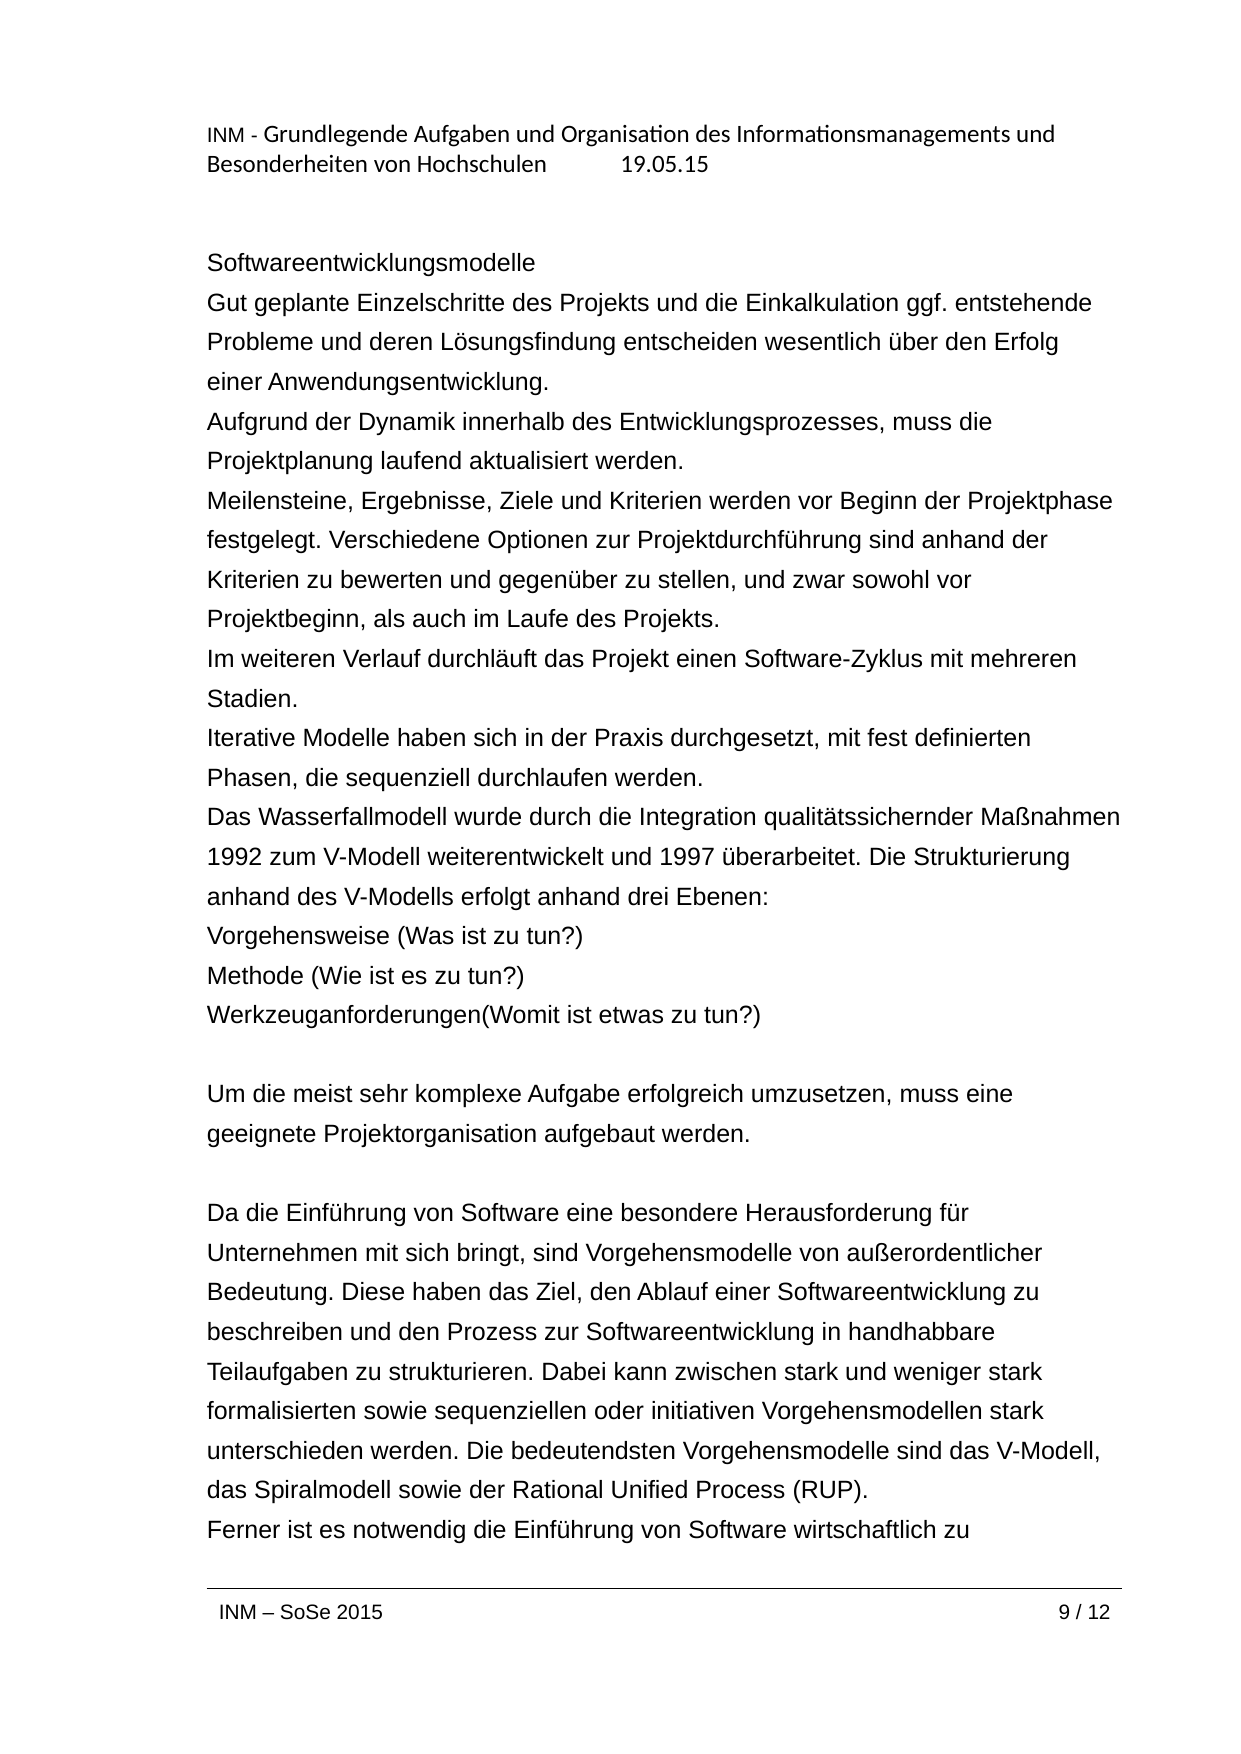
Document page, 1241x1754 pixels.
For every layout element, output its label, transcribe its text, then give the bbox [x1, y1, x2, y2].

text Im weiteren Verlauf durchläuft das Projekt einen Software-Zyklus mit mehreren Stadien. [207, 644, 1122, 712]
text Aufgrund der Dynamik innerhalb des Entwicklungsprozesses, muss die Projektplanung laufend aktualisiert werden. [207, 407, 1122, 475]
text Werkzeuganforderungen(Womit ist etwas zu tun?) [207, 1000, 1122, 1029]
text Das Wasserfallmodell wurde durch die Integration qualitätssichernder Maßnahmen 1992 zum V-Modell weiterentwickelt und 1997 überarbeitet. Die Strukturierung anhand des V-Modells erfolgt anhand drei Ebenen: [207, 802, 1122, 910]
text Methode (Wie ist es zu tun?) [207, 961, 1122, 989]
text Vorgehensweise (Was ist zu tun?) [207, 921, 1122, 950]
text Iterative Modelle haben sich in der Praxis durchgesetzt, mit fest definierten Phasen, die sequenziell durchlaufen werden. [207, 723, 1122, 792]
text Meilensteine, Ergebnisse, Ziele und Kriterien werden vor Beginn der Projektphase festgelegt. Verschiedene Optionen zur Projektdurchführung sind anhand der Kriterien zu bewerten und gegenüber zu stellen, und zwar sowohl vor Projektbeginn, als auch im Laufe des Projekts. [207, 486, 1122, 633]
text Softwareentwicklungsmodelle [207, 209, 1122, 277]
text Um die meist sehr komplexe Aufgabe erfolgreich umzusetzen, muss eine geeignete Projektorganisation aufgebaut werden. [207, 1079, 1122, 1148]
text Da die Einführung von Software eine besondere Herausforderung für Unternehmen mit sich bringt, sind Vorgehensmodelle von außerordentlicher Bedeutung. Diese haben das Ziel, den Ablauf einer Softwareentwicklung zu beschreiben und den Prozess zur Softwareentwicklung in handhabbare Teilaufgaben zu strukturieren. Dabei kann zwischen stark und weniger stark formalisierten sowie sequenziellen oder initiativen Vorgehensmodellen stark unterschieden werden. Die bedeutendsten Vorgehensmodelle sind das V-Modell, das Spiralmodell sowie der Rational Unified Process (RUP). [207, 1198, 1122, 1504]
text Ferner ist es notwendig die Einführung von Software wirtschaftlich zu [207, 1515, 1122, 1544]
text Gut geplante Einzelschritte des Projekts und die Einkalkulation ggf. entstehende Probleme und deren Lösungsfindung entscheiden wesentlich über den Erfolg einer Anwendungsentwicklung. [207, 288, 1122, 396]
